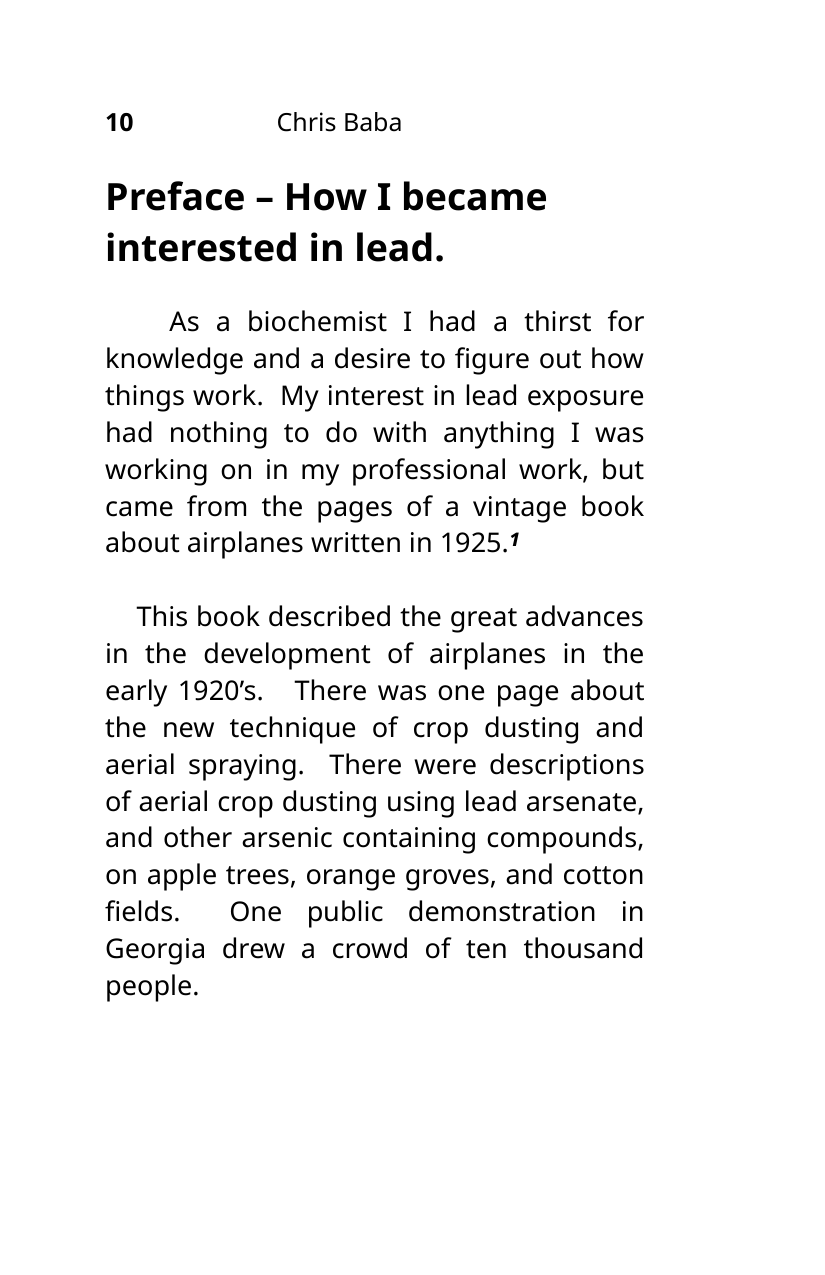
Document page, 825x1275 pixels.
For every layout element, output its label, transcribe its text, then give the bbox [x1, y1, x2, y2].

text As a biochemist I had a thirst for knowledge and a desire to figure out how things work. My interest in lead exposure had nothing to do with anything I was working on in my professional work, but came from the pages of a vintage book about airplanes written in 1925. [105, 303, 645, 561]
text This book described the great advances in the development of airplanes in the early 1920’s. There was one page about the new technique of crop dusting and aerial spraying. There were descriptions of aerial crop dusting using lead arsenate, and other arsenic containing compounds, on apple trees, orange groves, and cotton fields. One public demonstration in Georgia drew a crowd of ten thousand people. [105, 598, 645, 1003]
subtitle Preface – How I became interested in lead. [105, 171, 645, 273]
